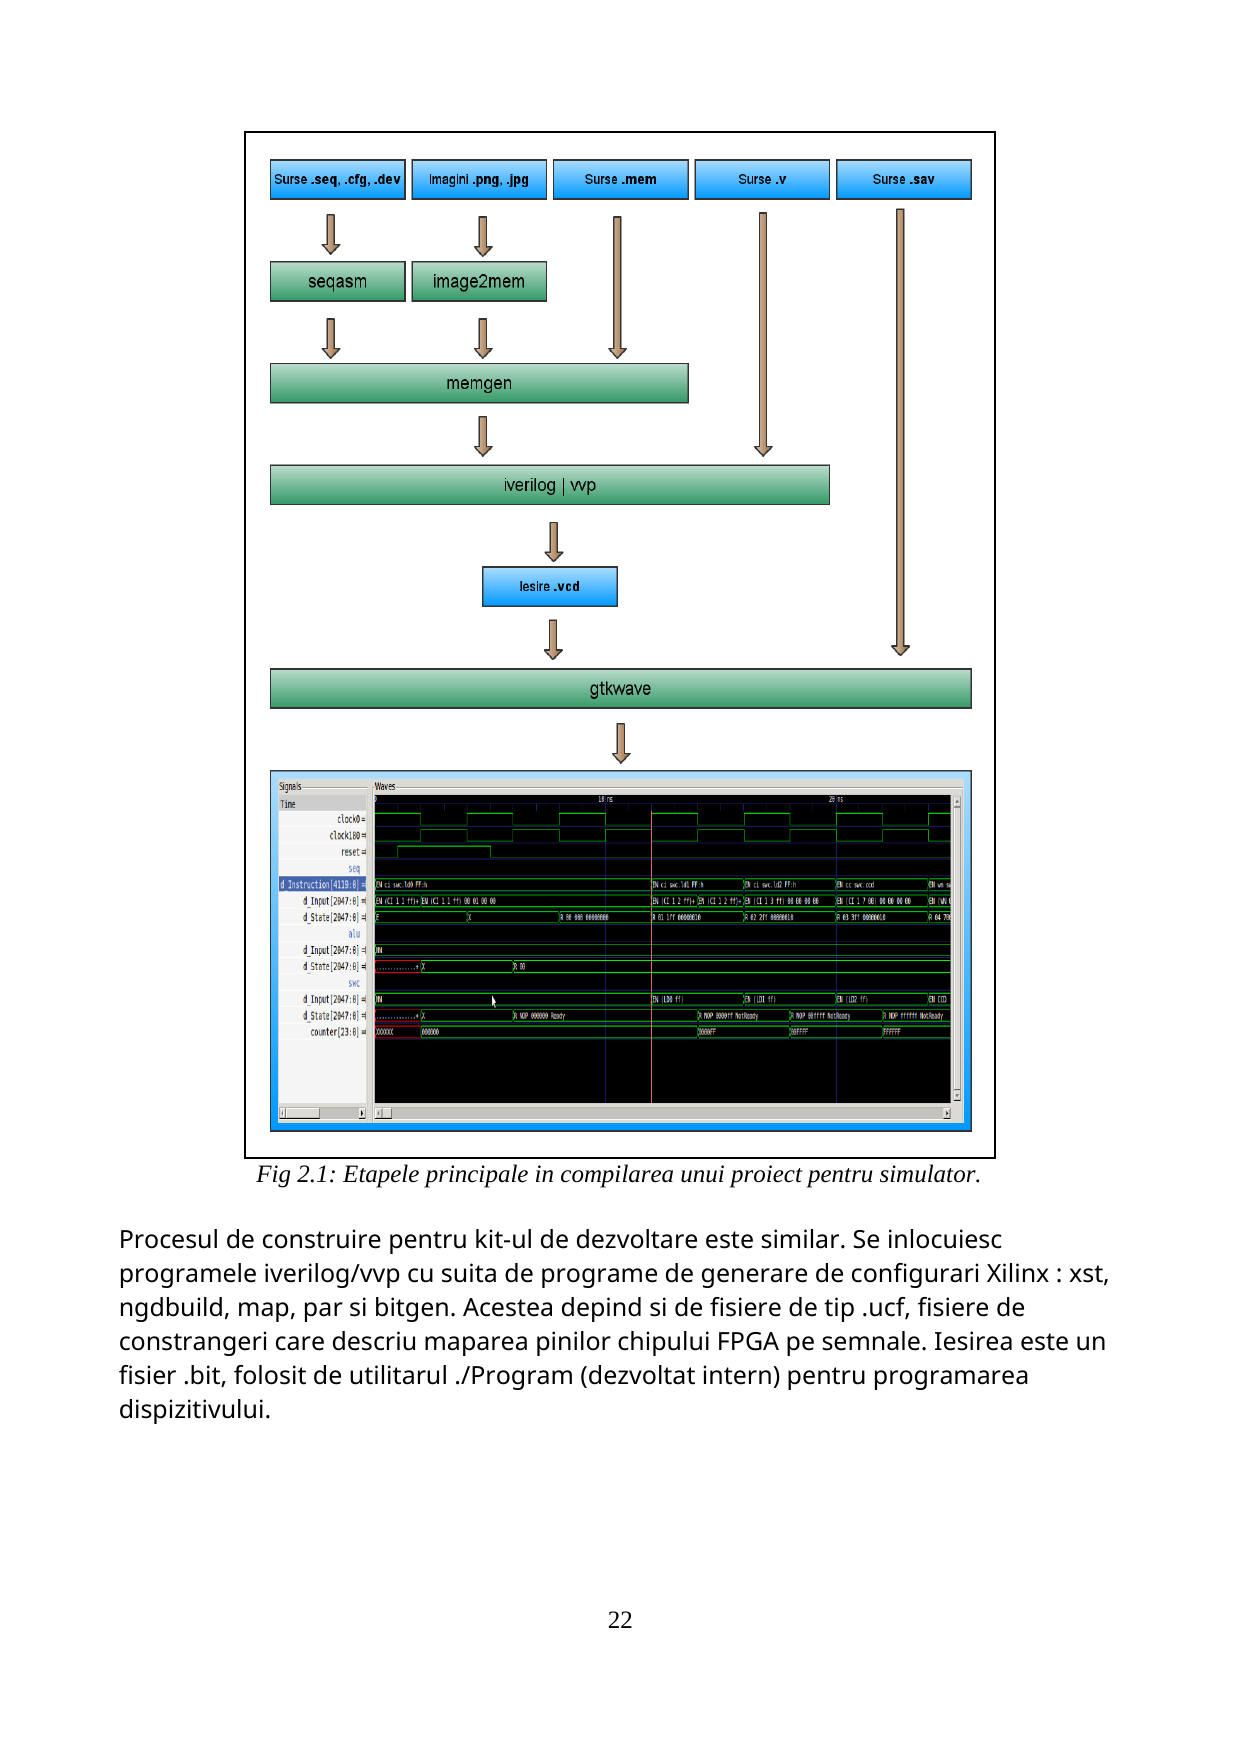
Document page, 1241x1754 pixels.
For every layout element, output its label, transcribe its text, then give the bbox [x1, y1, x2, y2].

text [246, 133, 994, 1157]
text Procesul de construire pentru kit-ul de dezvoltare este similar. Se inlocuiesc programele iverilog/vvp cu suita de programe de generare de configurari Xilinx : xst, ngdbuild, map, par si bitgen. Acestea depind si de fisiere de tip .ucf, fisiere de constrangeri care descriu maparea pinilor chipului FPGA pe semnale. Iesirea este un fisier .bit, folosit de utilitarul ./Program (dezvoltat intern) pentru programarea dispizitivului. [118, 1221, 1122, 1426]
text Fig 2.1: Etapele principale in compilarea unui proiect pentru simulator. [244, 1159, 996, 1188]
picture [249, 136, 992, 1154]
